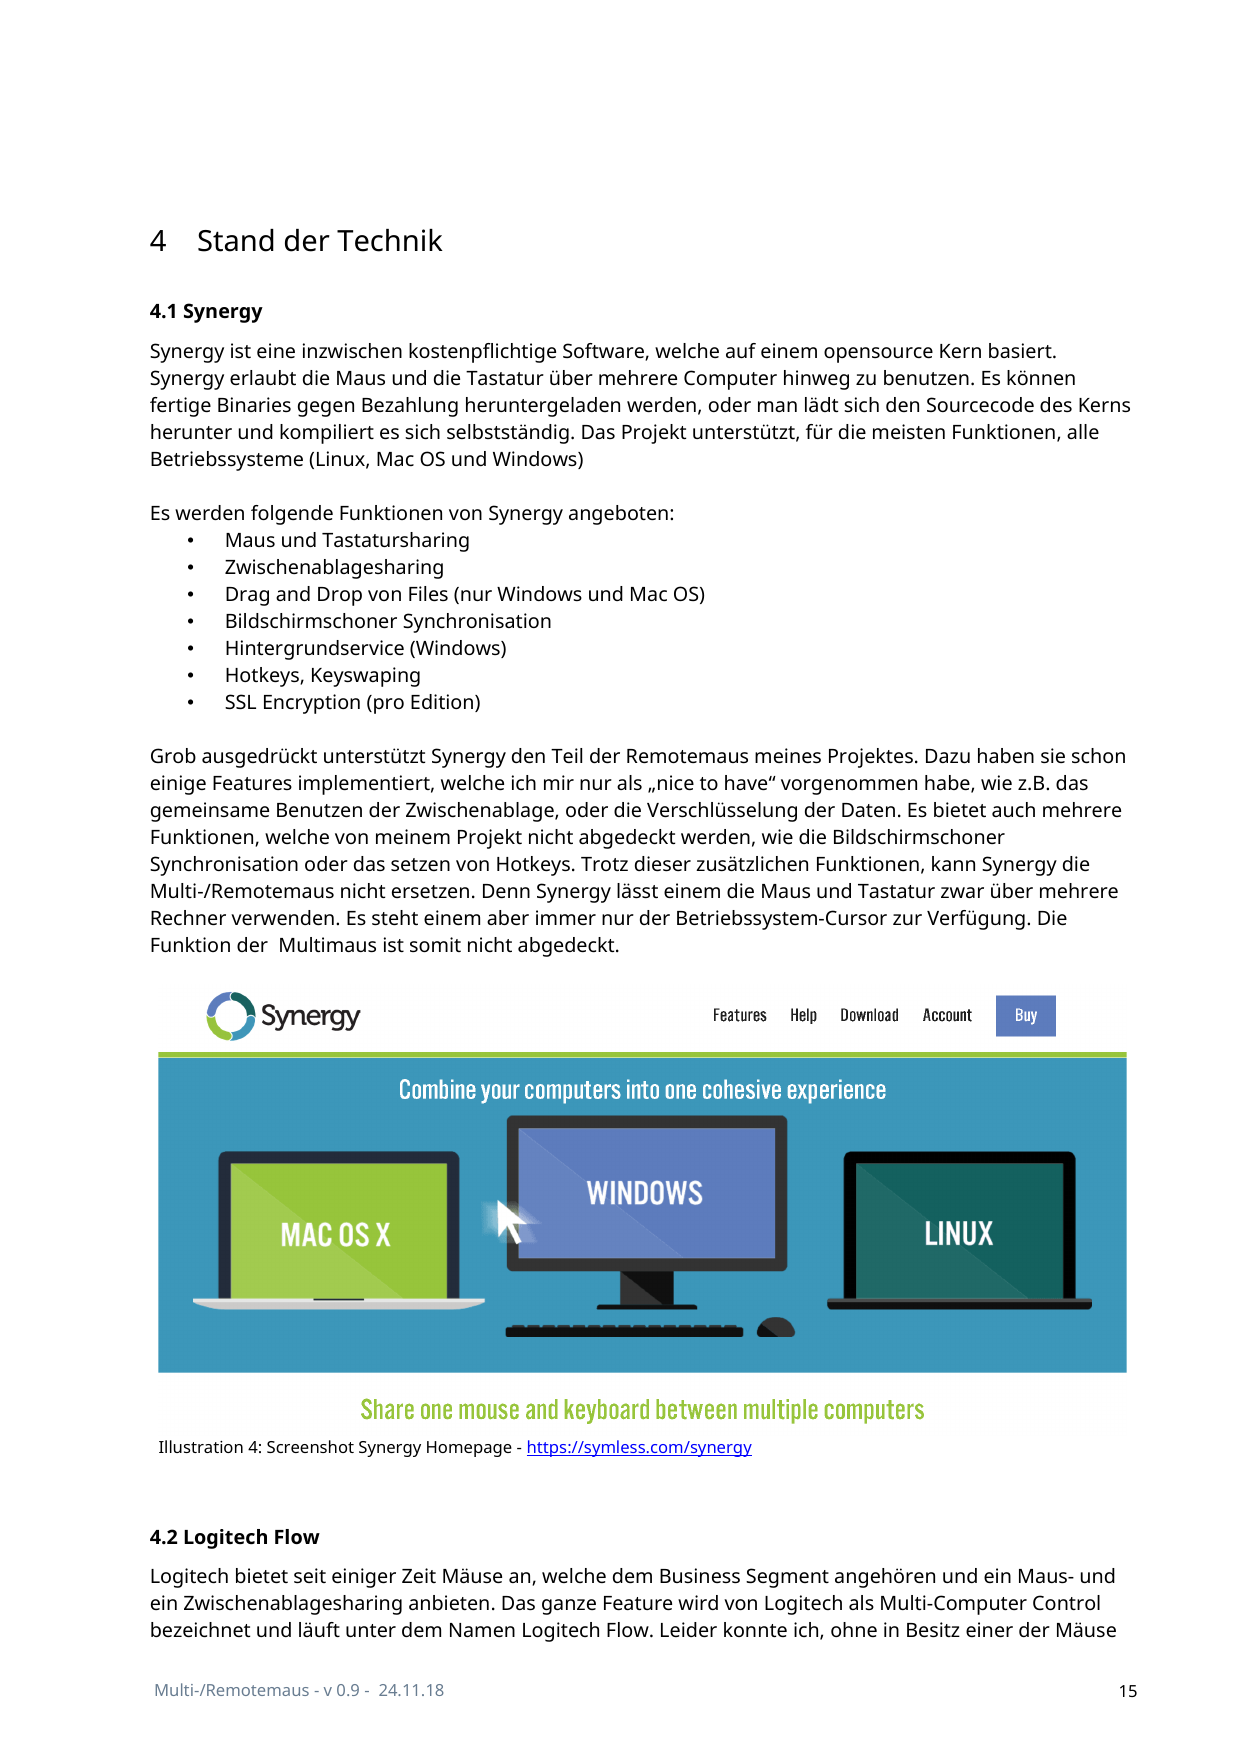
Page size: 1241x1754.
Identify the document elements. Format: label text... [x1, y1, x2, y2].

list Hintergrundservice (Windows) [187, 634, 1136, 661]
list Drag and Drop von Files (nur Windows und Mac OS) [187, 580, 1136, 607]
subtitle Stand der Technik [149, 221, 1136, 260]
list Maus und Tastatursharing [187, 526, 1136, 553]
text Illustration 4: Screenshot Synergy Homepage - https://symless.com/synergy [158, 1436, 1127, 1459]
text Synergy ist eine inzwischen kostenpflichtige Software, welche auf einem opensource Kern basiert. Synergy erlaubt die Maus und die Tastatur über mehrere Computer hinweg zu benutzen. Es können fertige Binaries gegen Bezahlung heruntergeladen werden, oder man lädt sich den Sourcecode des Kerns herunter und kompiliert es sich selbstständig. Das Projekt unterstützt, für die meisten Funktionen, alle Betriebssysteme (Linux, Mac OS und Windows) [149, 337, 1136, 472]
list Hotkeys, Keyswaping [187, 661, 1136, 688]
text Es werden folgende Funktionen von Synergy angeboten: [149, 499, 1136, 526]
subtitle Logitech Flow [149, 1523, 1136, 1550]
list Zwischenablagesharing [187, 553, 1136, 580]
picture [158, 984, 1127, 1436]
text Logitech bietet seit einiger Zeit Mäuse an, welche dem Business Segment angehören und ein Maus- und ein Zwischenablagesharing anbieten. Das ganze Feature wird von Logitech als Multi-Computer Control bezeichnet und läuft unter dem Namen Logitech Flow. Leider konnte ich, ohne in Besitz einer der Mäuse [149, 1563, 1136, 1643]
list SSL Encryption (pro Edition) [187, 688, 1136, 715]
list Bildschirmschoner Synchronisation [187, 607, 1136, 634]
text Grob ausgedrückt unterstützt Synergy den Teil der Remotemaus meines Projektes. Dazu haben sie schon einige Features implementiert, welche ich mir nur als „nice to have“ vorgenommen habe, wie z.B. das gemeinsame Benutzen der Zwischenablage, oder die Verschlüsselung der Daten. Es bietet auch mehrere Funktionen, welche von meinem Projekt nicht abgedeckt werden, wie die Bildschirmschoner Synchronisation oder das setzen von Hotkeys. Trotz dieser zusätzlichen Funktionen, kann Synergy die Multi-/Remotemaus nicht ersetzen. Denn Synergy lässt einem die Maus und Tastatur zwar über mehrere Rechner verwenden. Es steht einem aber immer nur der Betriebssystem-Cursor zur Verfügung. Die Funktion der Multimaus ist somit nicht abgedeckt. [149, 742, 1136, 958]
subtitle Synergy [149, 298, 1136, 325]
